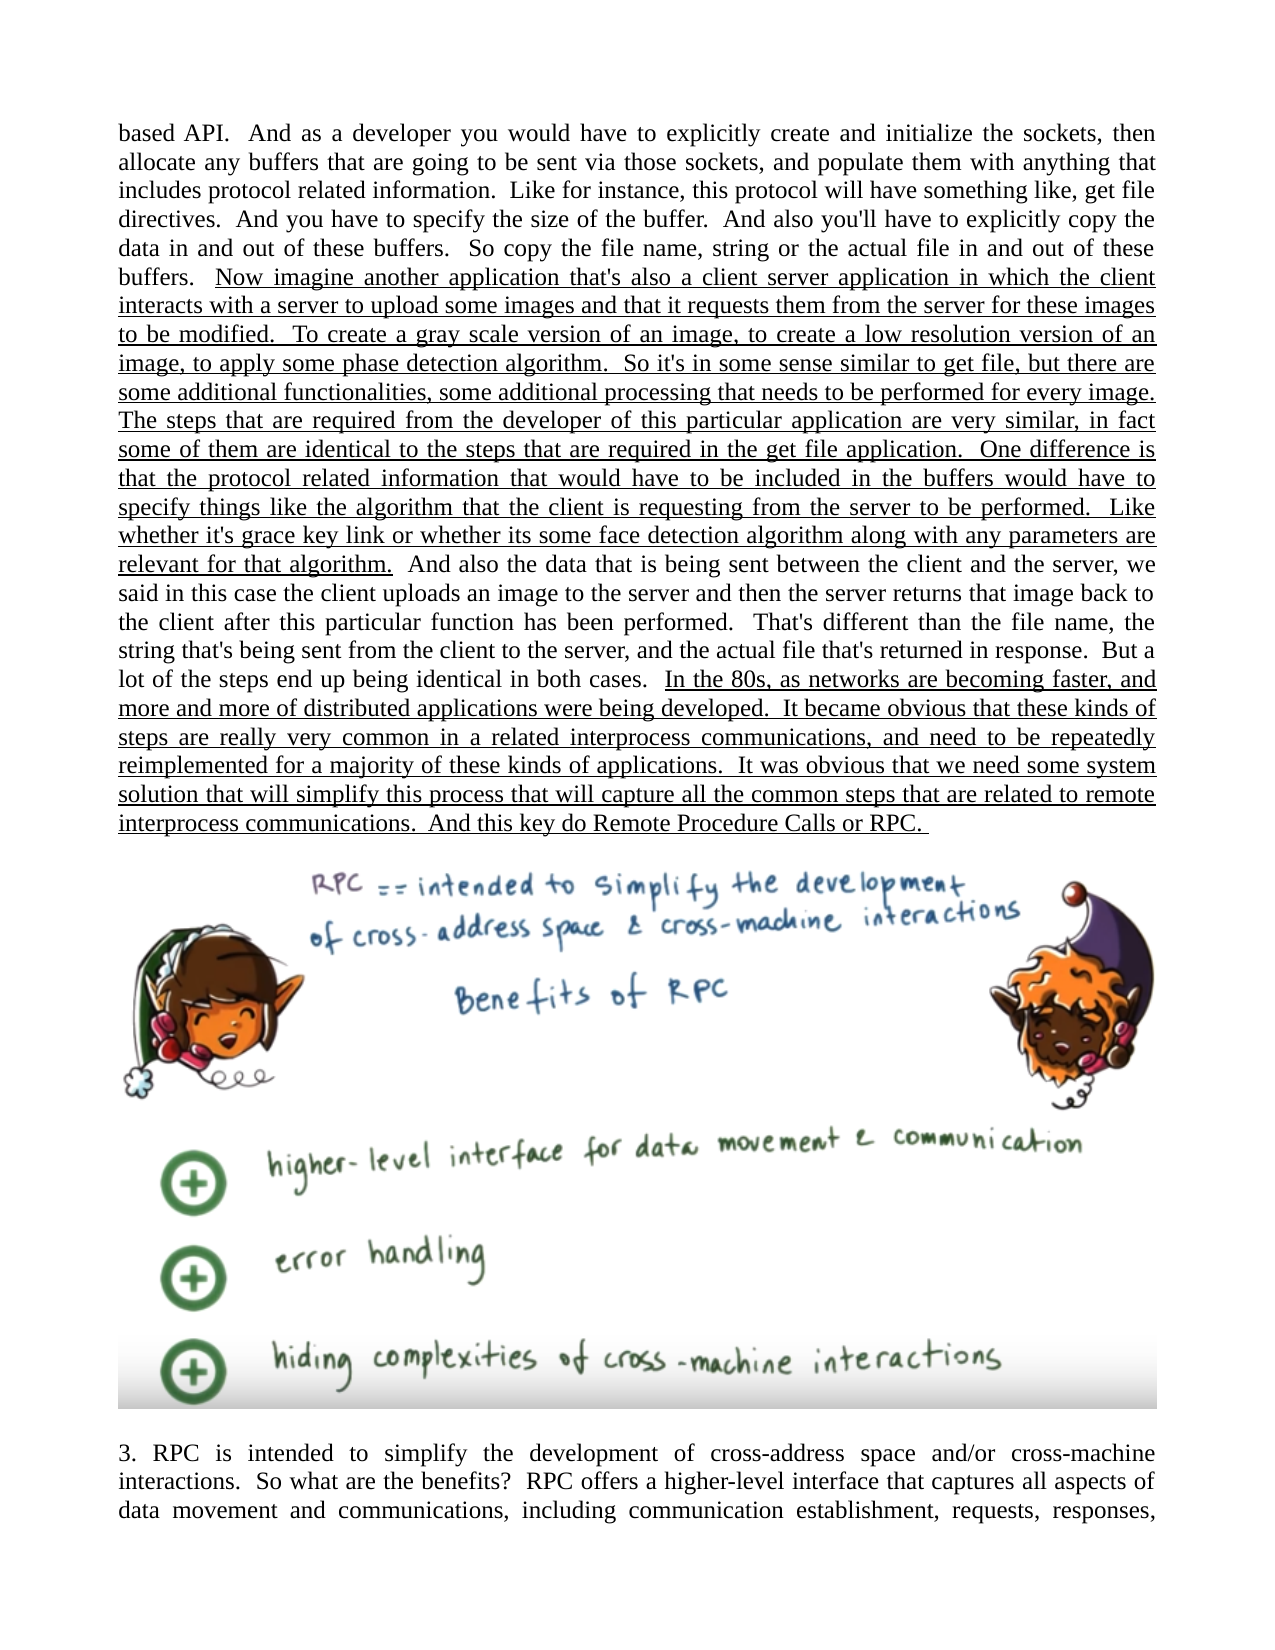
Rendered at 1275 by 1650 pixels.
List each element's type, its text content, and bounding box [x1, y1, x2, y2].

text 3. RPC is intended to simplify the development of cross-address space and/or cross-machine interactions. So what are the benefits? RPC offers a higher-level interface that captures all aspects of data movement and communications, including communication establishment, requests, responses, [118, 1438, 1157, 1524]
picture [118, 865, 1157, 1409]
text solution that will simplify this process that will capture all the common steps that are related to remote interprocess communications. And this key do Remote Procedure Calls or RPC. [118, 777, 1157, 837]
text steps are really very common in a related interprocess communications, and need to be repeatedly reimplemented for a majority of these kinds of applications. It was obvious that we need some system [118, 719, 1157, 776]
text image, to apply some phase detection algorithm. So it's in some sense similar to get file, but there are some additional functionalities, some additional processing that needs to be performed for every image. The steps that are required from the developer of this particular application are very similar, in fact some of them are identical to the steps that are required in the get file application. One difference is that the protocol related information that would have to be included in the buffers would have to specify things like the algorithm that the client is requesting from the server to be performed. Like whether it's grace key link or whether its some face detection algorithm along with any parameters are [118, 346, 1157, 546]
text based API. And as a developer you would have to explicitly create and initialize the sockets, then allocate any buffers that are going to be sent via those sockets, and populate them with anything that includes protocol related information. Like for instance, this protocol will have something like, get file directives. And you have to specify the size of the buffer. And also you'll have to explicitly copy the data in and out of these buffers. So copy the file name, string or the actual file in and out of these buffers. Now imagine another application that's also a client server application in which the client interacts with a server to upload some images and that it requests them from the server for these images to be modified. To create a gray scale version of an image, to create a low resolution version of an [118, 118, 1157, 344]
text relevant for that algorithm. And also the data that is being sent between the client and the server, we said in this case the client uploads an image to the server and then the server returns that image back to the client after this particular function has been performed. That's different than the file name, the string that's being sent from the client to the server, and the actual file that's returned in response. But a lot of the steps end up being identical in both cases. In the 80s, as networks are becoming faster, and more and more of distributed applications were being developed. It became obvious that these kinds of [118, 547, 1157, 718]
